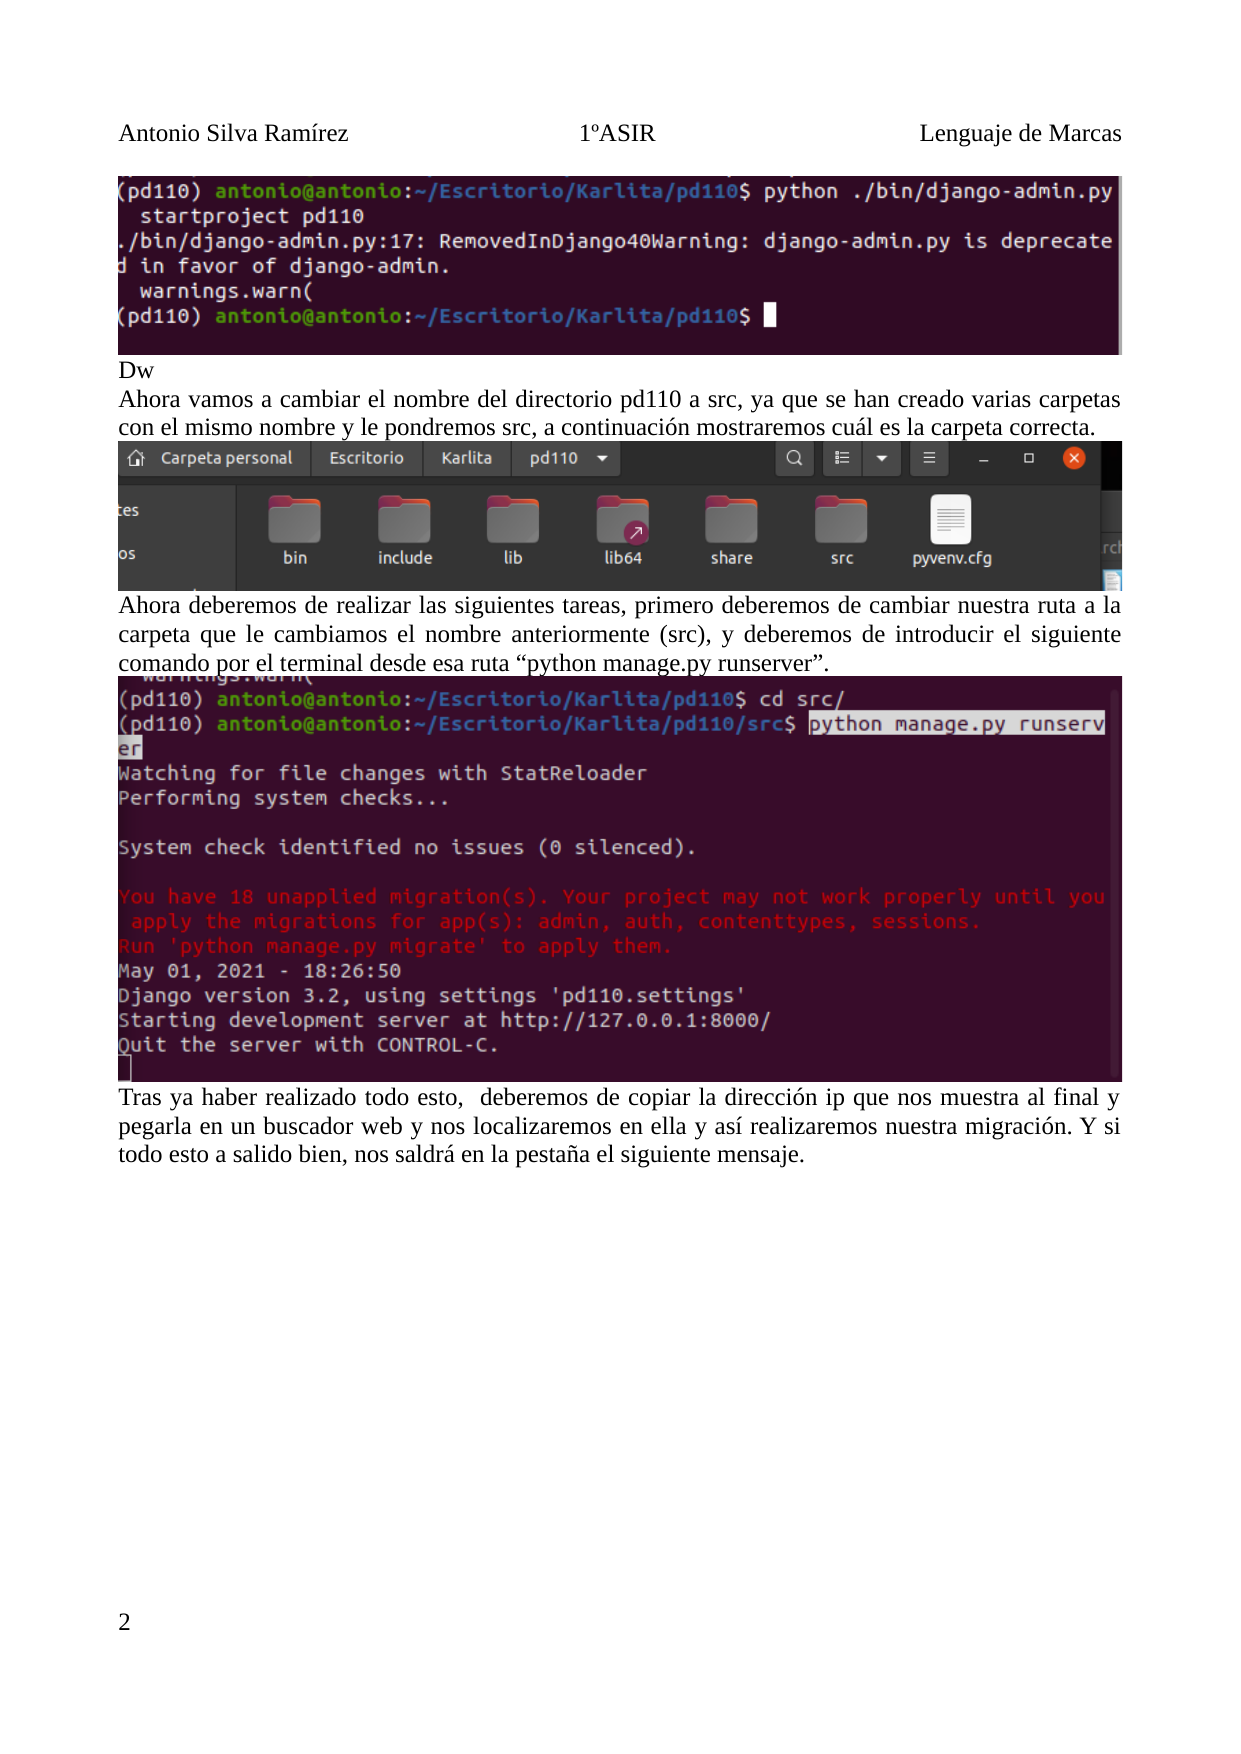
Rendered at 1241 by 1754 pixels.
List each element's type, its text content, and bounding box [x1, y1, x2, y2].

text Dw [118, 355, 1122, 384]
text Ahora deberemos de realizar las siguientes tareas, primero deberemos de cambiar nuestra ruta a la carpeta que le cambiamos el nombre anteriormente (src), y deberemos de introducir el siguiente comando por el terminal desde esa ruta “python manage.py runserver”. [118, 591, 1122, 676]
picture [118, 176, 1123, 355]
picture [118, 441, 1123, 591]
text Tras ya haber realizado todo esto, deberemos de copiar la dirección ip que nos muestra al final y pegarla en un buscador web y nos localizaremos en ella y así realizaremos nuestra migración. Y si todo esto a salido bien, nos saldrá en la pestaña el siguiente mensaje. [118, 1082, 1122, 1168]
text Ahora vamos a cambiar el nombre del directorio pd110 a src, ya que se han creado varias carpetas con el mismo nombre y le pondremos src, a continuación mostraremos cuál es la carpeta correcta. [118, 384, 1122, 441]
picture [118, 676, 1123, 1082]
